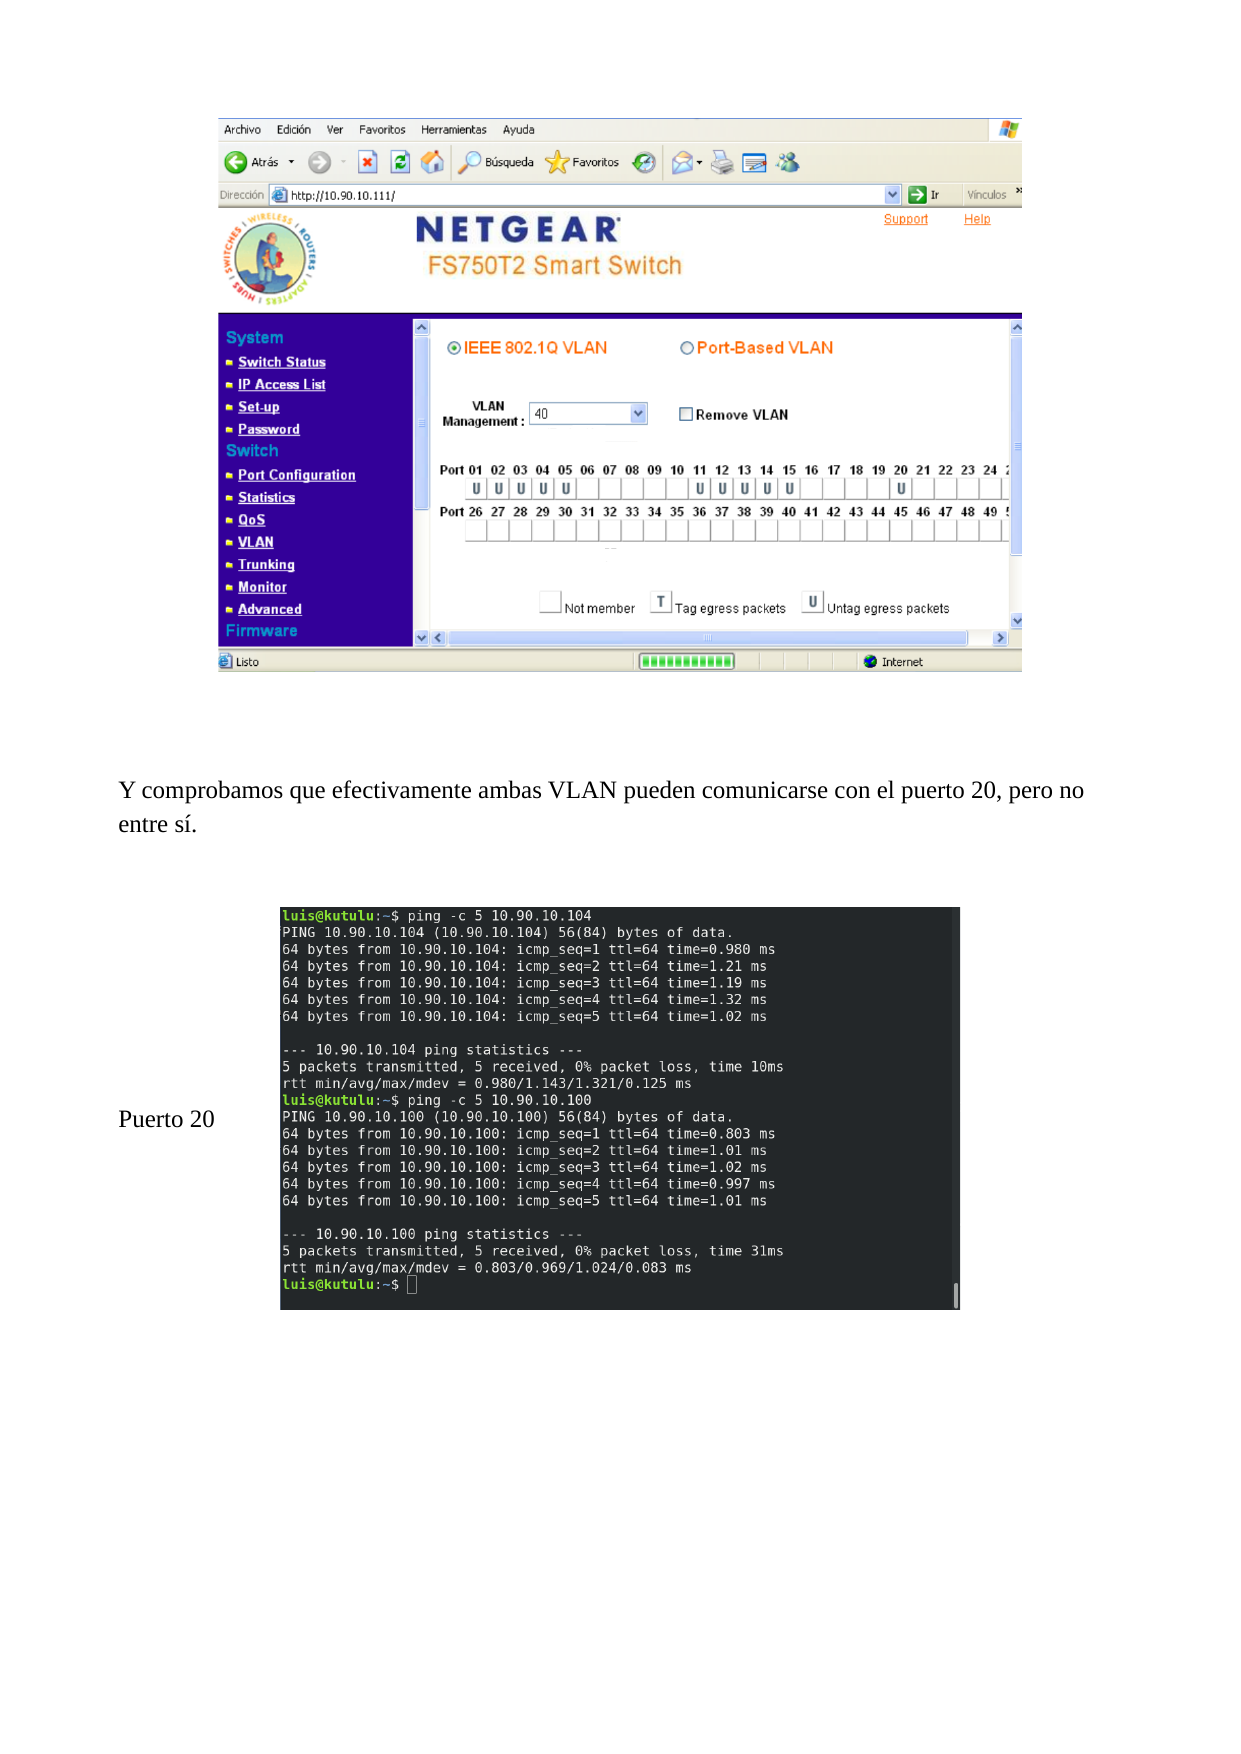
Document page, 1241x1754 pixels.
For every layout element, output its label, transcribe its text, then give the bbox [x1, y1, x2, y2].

text Puerto 20 [118, 1104, 280, 1133]
text [961, 1104, 1122, 1133]
text Y comprobamos que efectivamente ambas VLAN pueden comunicarse con el puerto 20, pero no entre sí. [118, 775, 1122, 838]
picture [218, 118, 1022, 672]
picture [280, 907, 961, 1310]
